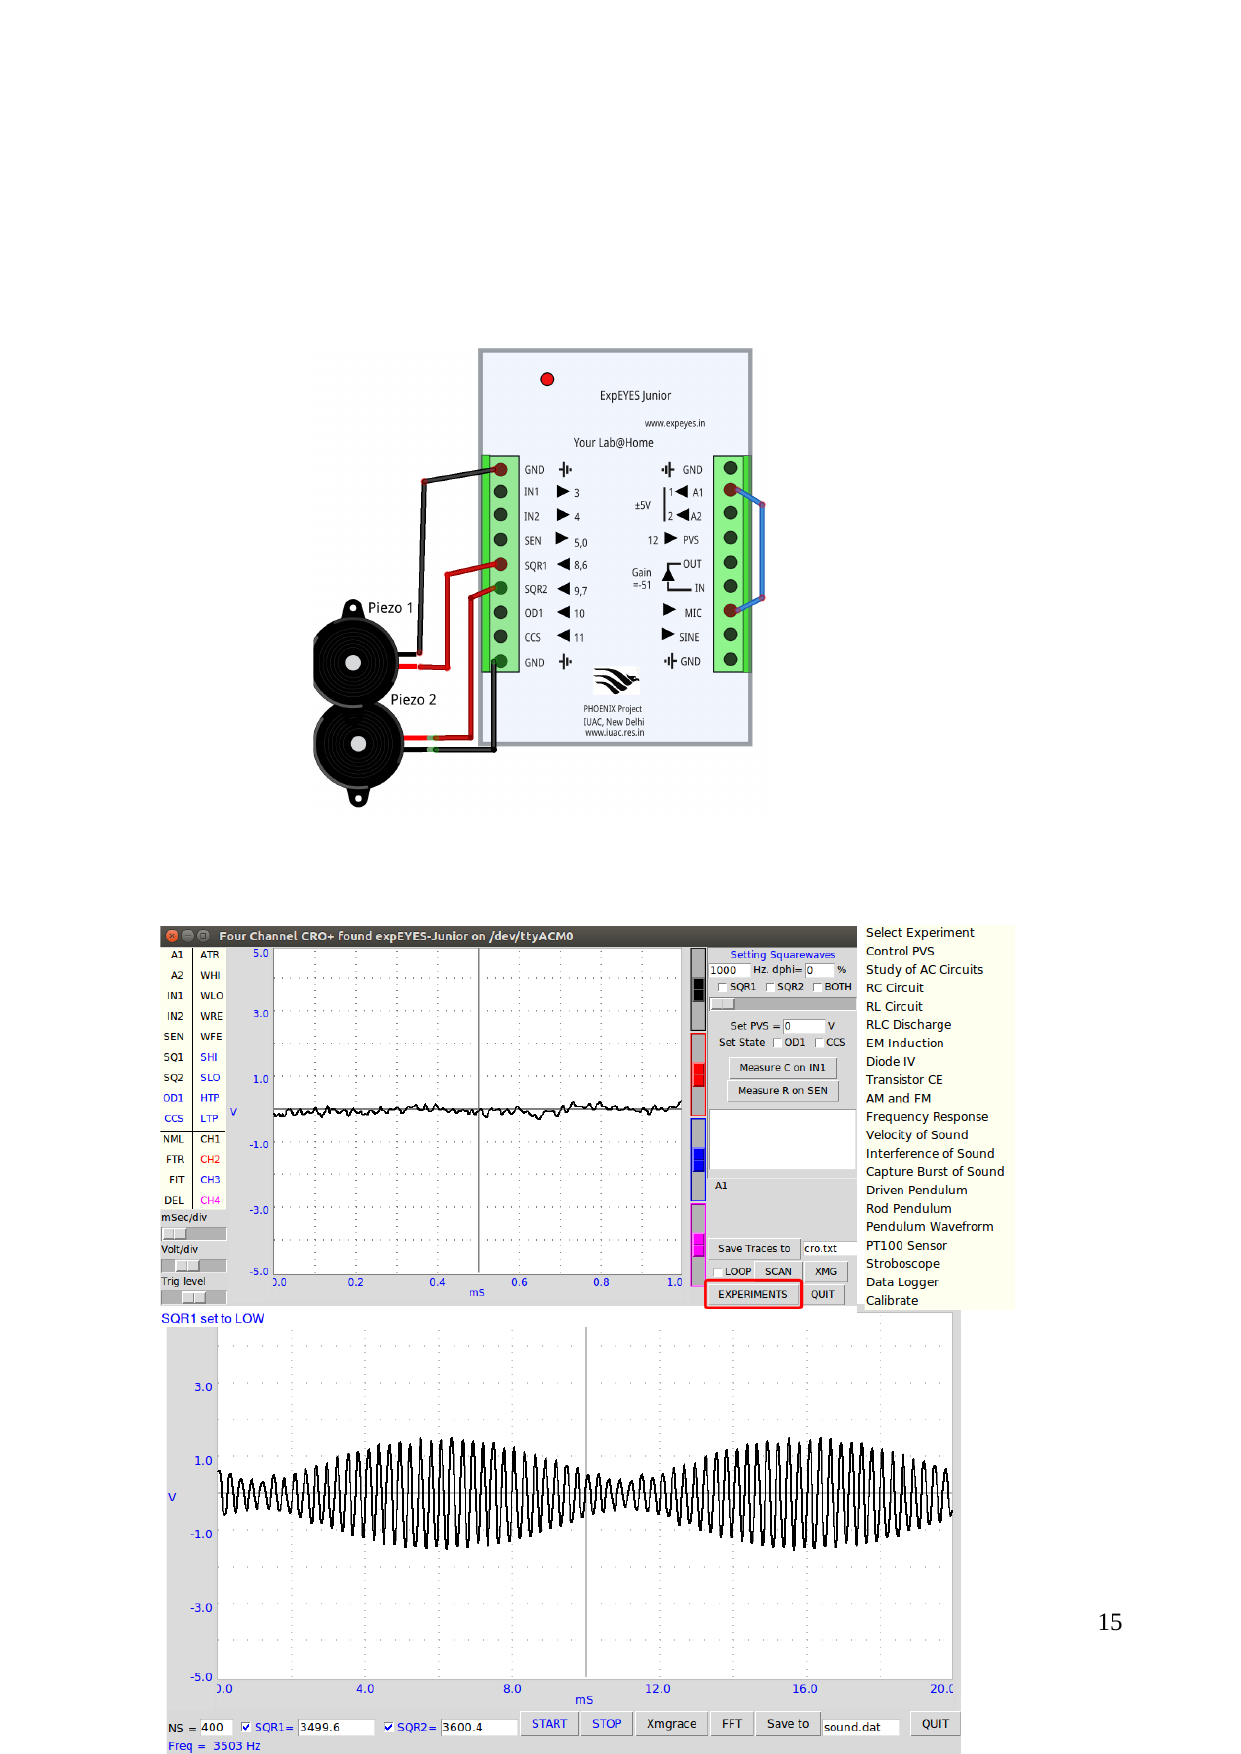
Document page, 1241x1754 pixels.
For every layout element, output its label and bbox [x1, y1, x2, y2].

picture [160, 925, 1016, 1754]
picture [313, 347, 768, 816]
